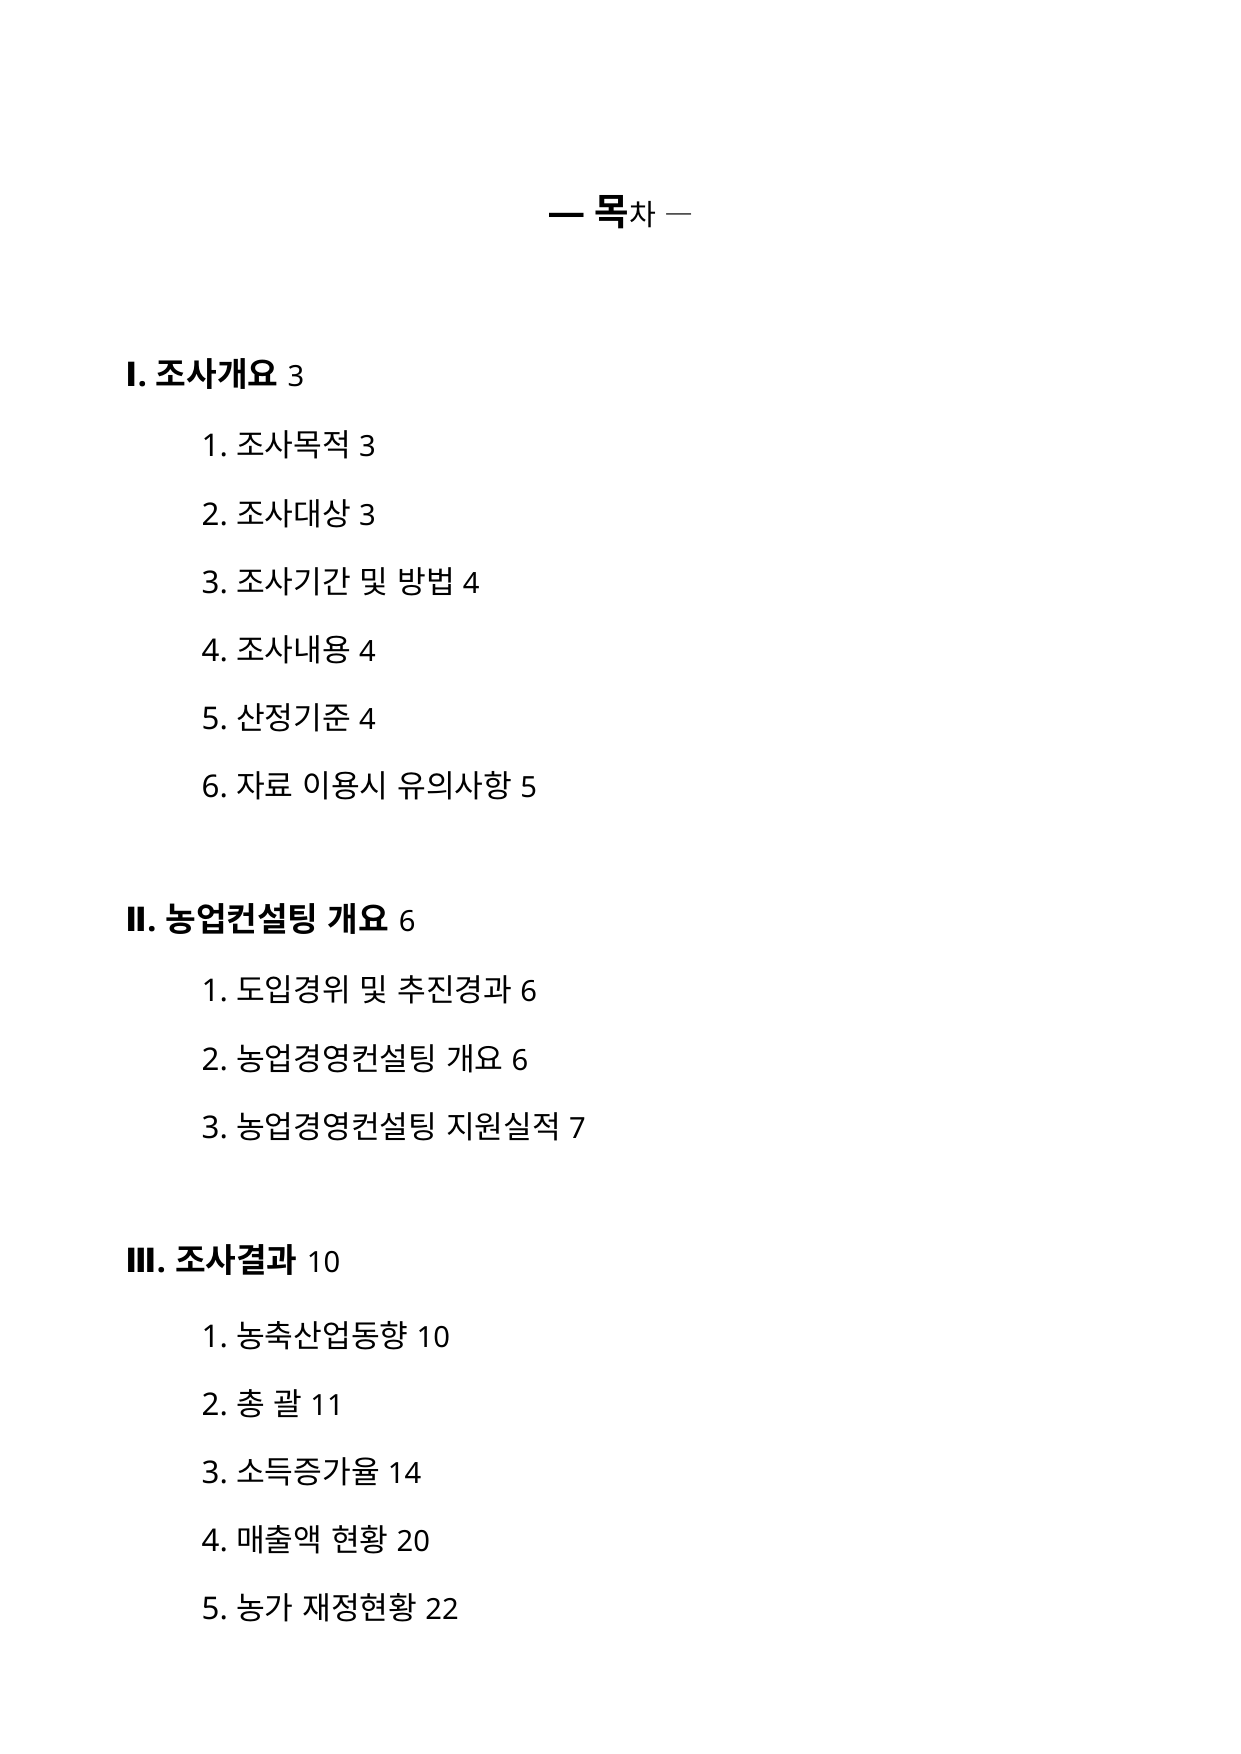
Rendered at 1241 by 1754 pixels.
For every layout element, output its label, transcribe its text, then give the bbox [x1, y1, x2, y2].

text Ⅰ. 조사개요 3 [125, 348, 1039, 396]
text 1. 농축산업동향 10 [201, 1311, 1039, 1356]
text 5. 농가 재정현황 22 [201, 1583, 1039, 1629]
text Ⅲ. 조사결과 10 [125, 1233, 1039, 1282]
text 1. 도입경위 및 추진경과 6 [201, 966, 1039, 1011]
text 3. 조사기간 및 방법 4 [201, 557, 1039, 602]
text 2. 총 괄 11 [201, 1379, 1039, 1424]
text 3. 농업경영컨설팅 지원실적 7 [201, 1102, 1039, 1147]
text 5. 산정기준 4 [201, 693, 1039, 738]
text 3. 소득증가율 14 [201, 1447, 1039, 1493]
text ― 목차 ― [118, 182, 1122, 236]
text 1. 조사목적 3 [201, 421, 1039, 466]
text 2. 농업경영컨설팅 개요 6 [201, 1034, 1039, 1079]
text 2. 조사대상 3 [201, 489, 1039, 534]
text 6. 자료 이용시 유의사항 5 [201, 761, 1039, 807]
text 4. 매출액 현황 20 [201, 1515, 1039, 1561]
text Ⅱ. 농업컨설팅 개요 6 [125, 893, 1039, 941]
text 4. 조사내용 4 [201, 625, 1039, 670]
